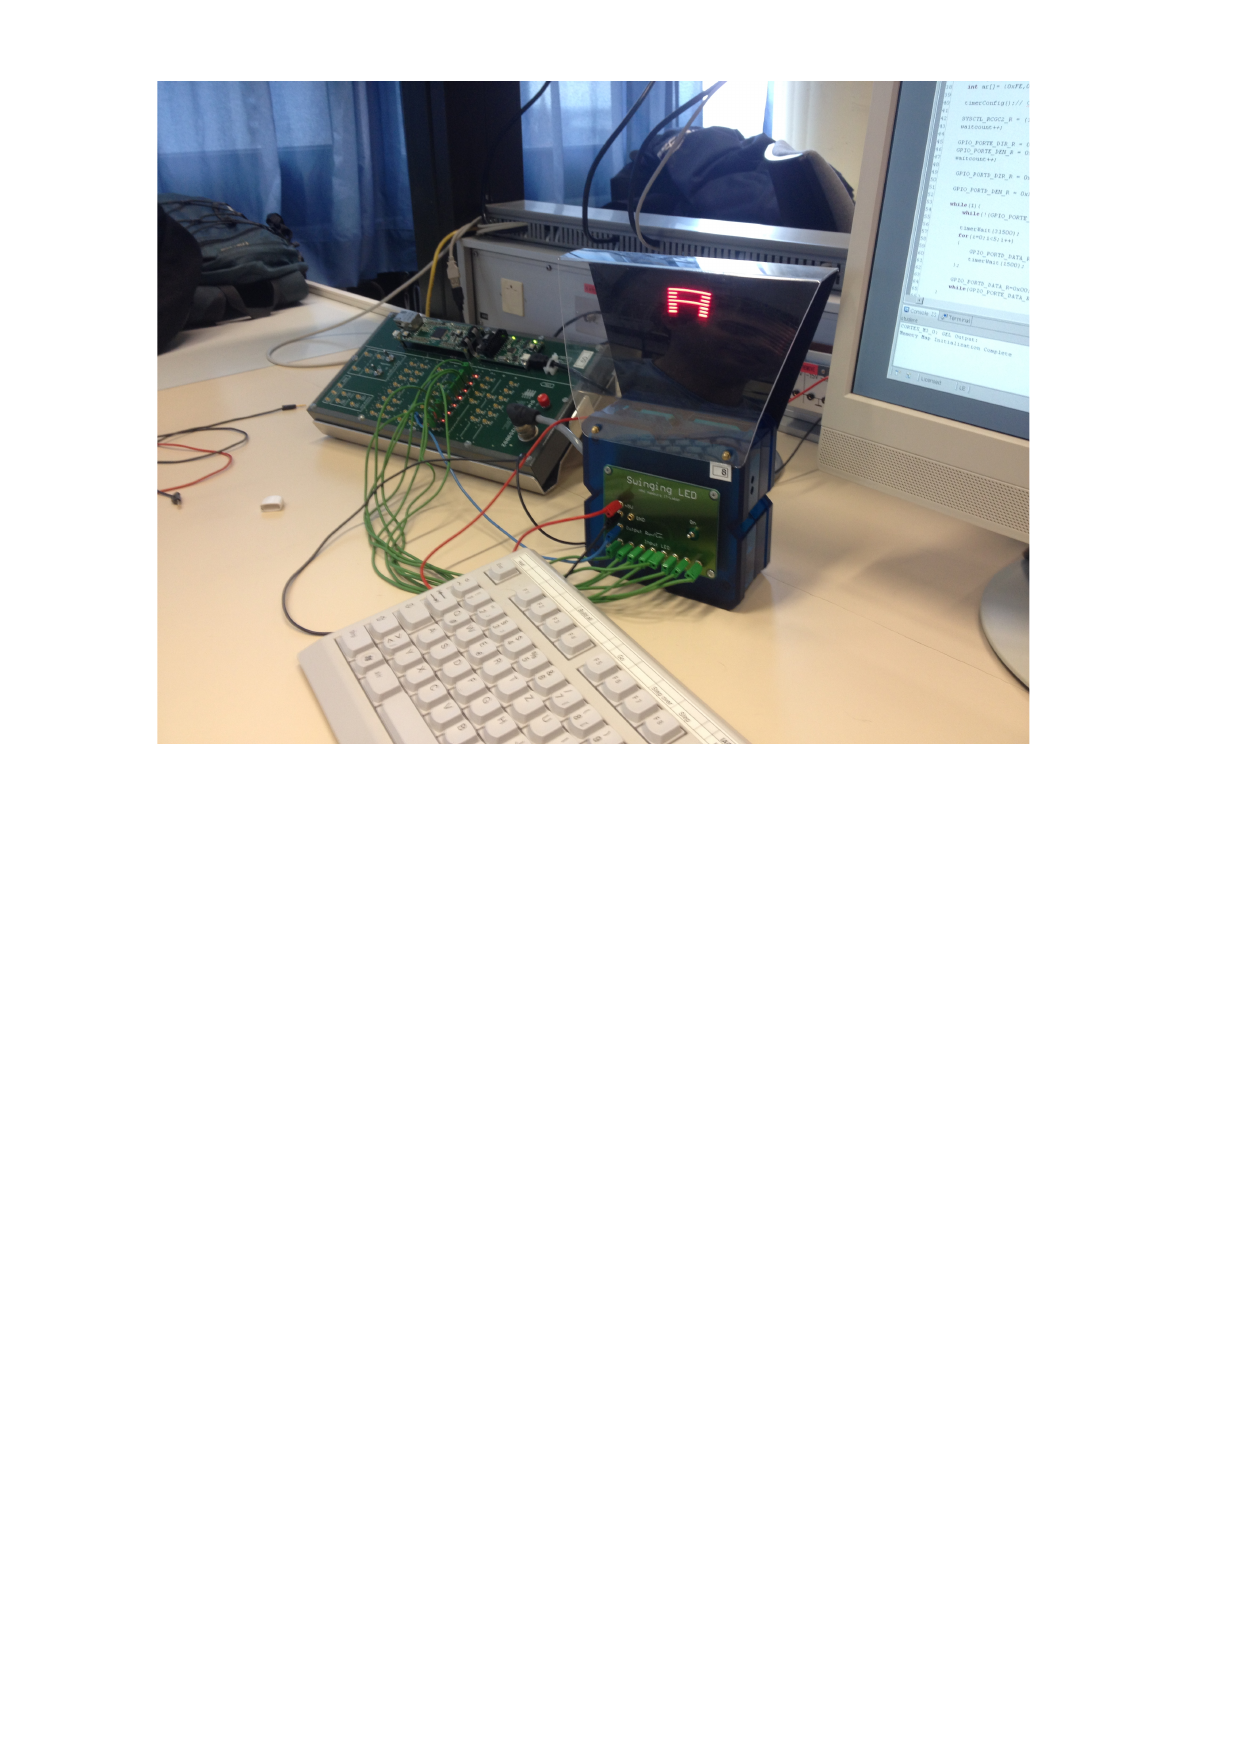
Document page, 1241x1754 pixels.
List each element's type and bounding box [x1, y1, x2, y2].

picture [157, 81, 1030, 744]
